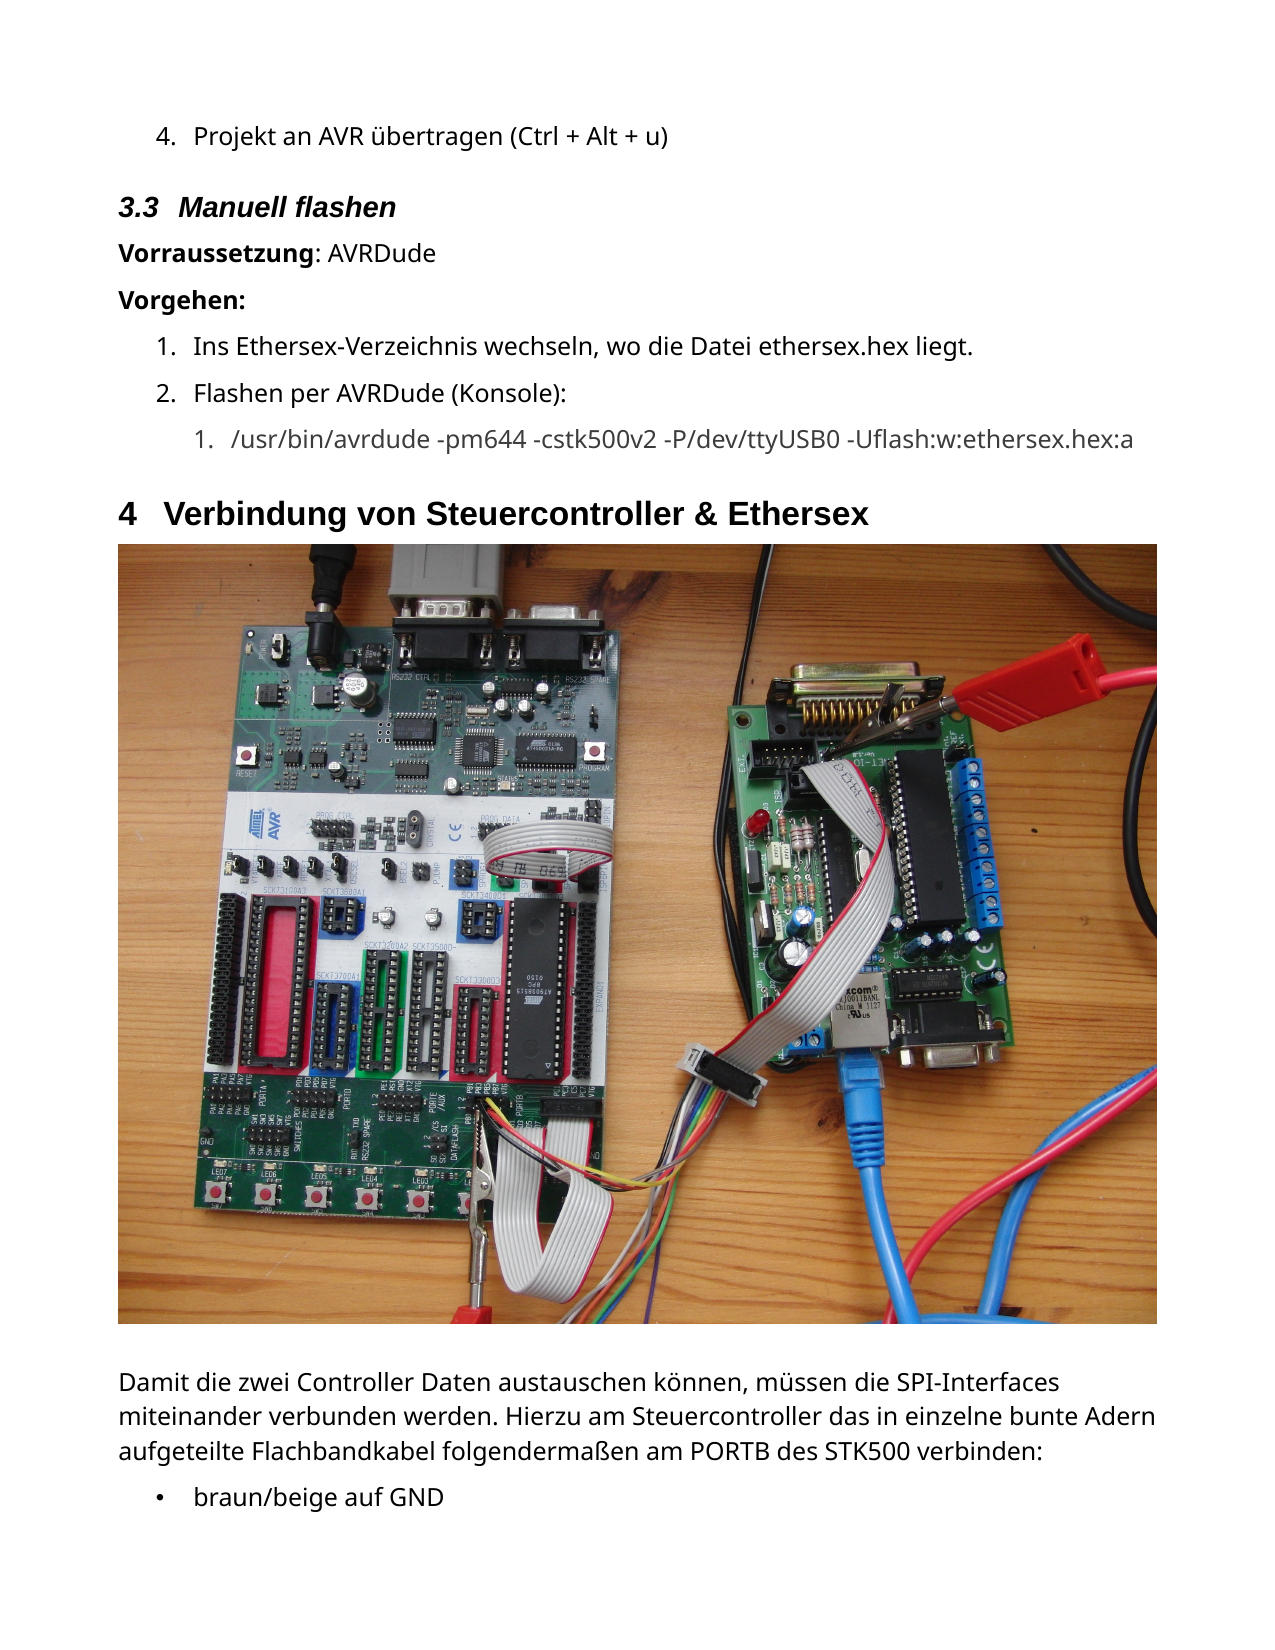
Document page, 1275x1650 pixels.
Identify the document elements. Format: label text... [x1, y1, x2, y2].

list braun/beige auf GND [156, 1480, 1157, 1514]
text Vorgehen: [118, 282, 1157, 316]
list Projekt an AVR übertragen (Ctrl + Alt + u) [156, 118, 1157, 152]
list Ins Ethersex-Verzeichnis wechseln, wo die Datei ethersex.hex liegt. [156, 329, 1157, 363]
subtitle Manuell flashen [118, 190, 1157, 223]
list /usr/bin/avrdude -pm644 -cstk500v2 -P/dev/ttyUSB0 -Uflash:w:ethersex.hex:a [193, 422, 1157, 456]
text Damit die zwei Controller Daten austauschen können, müssen die SPI-Interfaces miteinander verbunden werden. Hierzu am Steuercontroller das in einzelne bunte Adern aufgeteilte Flachbandkabel folgendermaßen am PORTB des STK500 verbinden: [118, 1365, 1157, 1467]
list Flashen per AVRDude (Konsole): [156, 375, 1157, 409]
subtitle Verbindung von Steuercontroller & Ethersex [118, 493, 1157, 532]
text Vorraussetzung: AVRDude [118, 236, 1157, 270]
picture [118, 544, 1157, 1324]
